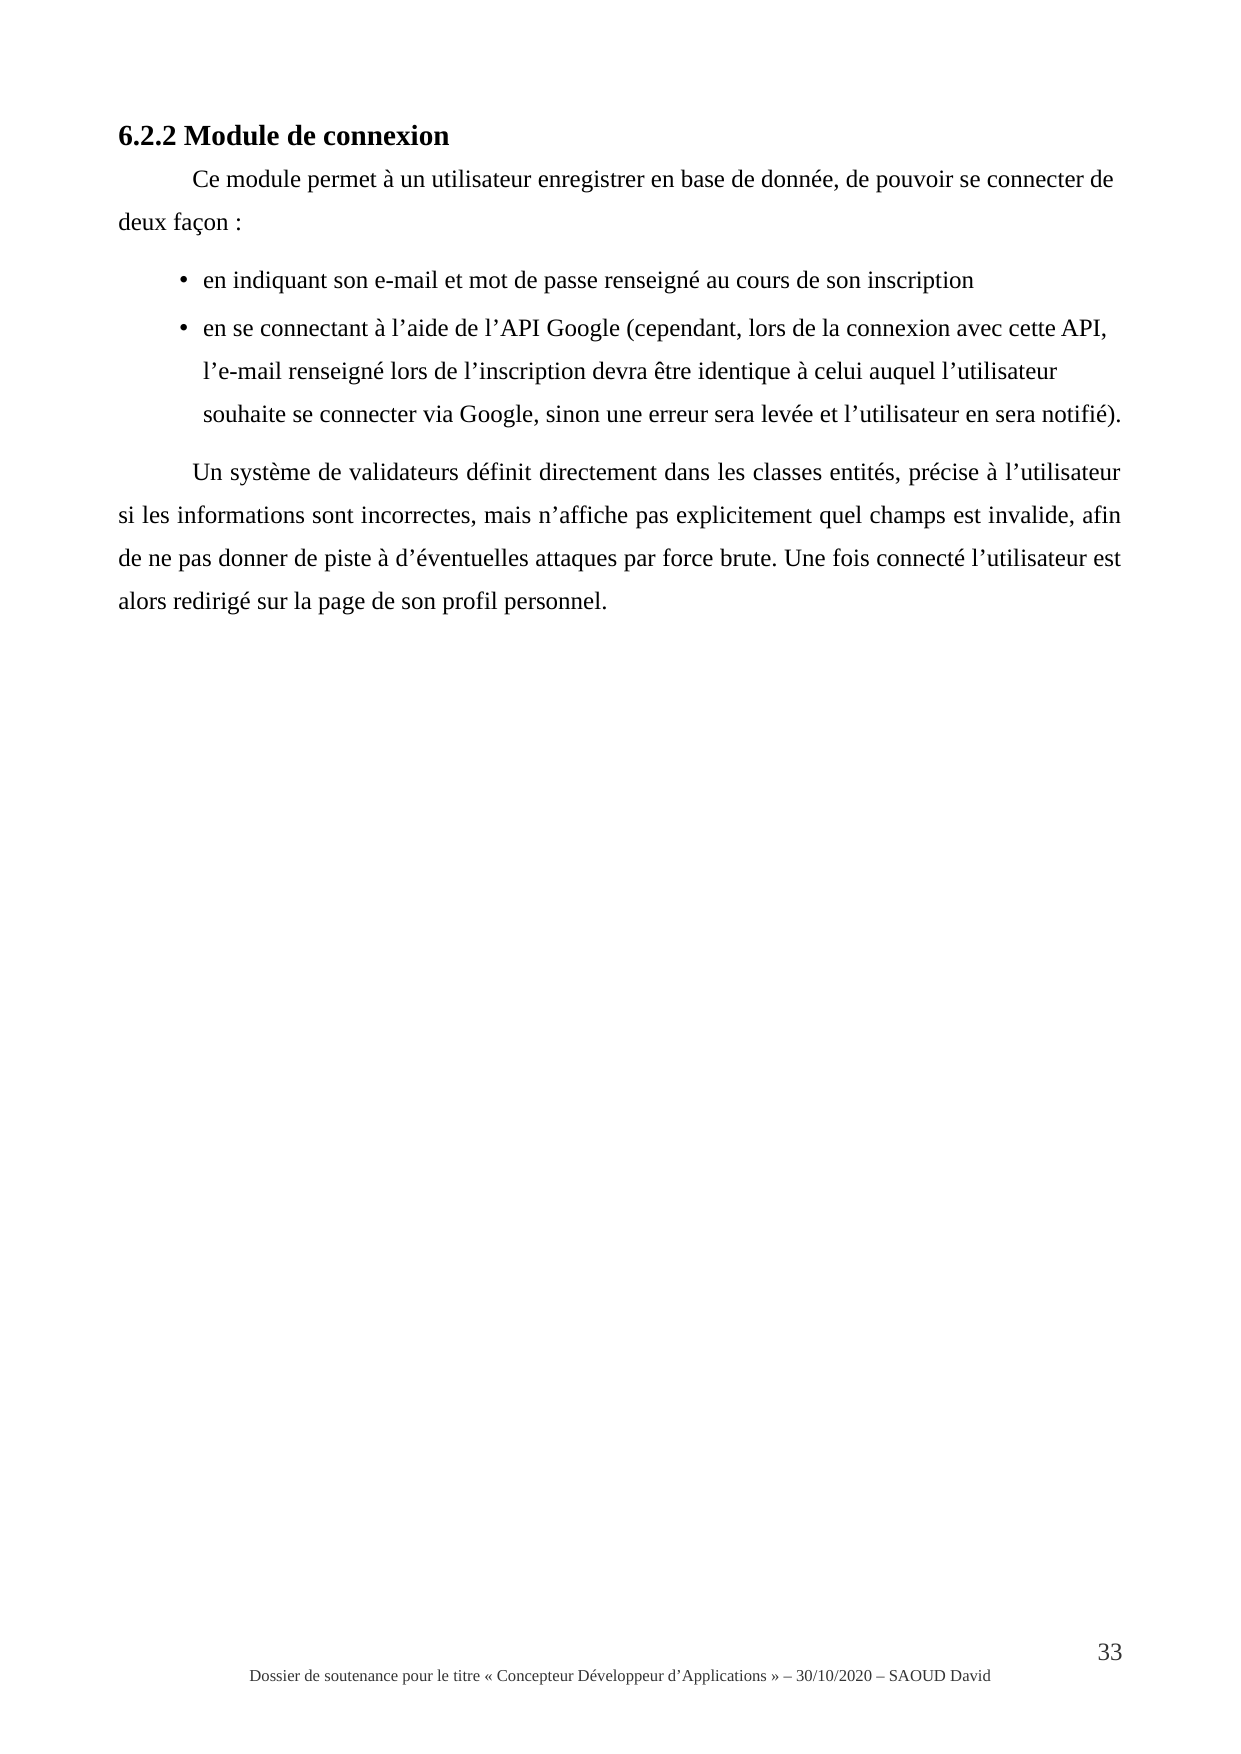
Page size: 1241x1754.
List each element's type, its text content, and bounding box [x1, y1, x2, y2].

text Un système de validateurs définit directement dans les classes entités, précise à l’utilisateur si les informations sont incorrectes, mais n’affiche pas explicitement quel champs est invalide, afin de ne pas donner de piste à d’éventuelles attaques par force brute. Une fois connecté l’utilisateur est alors redirigé sur la page de son profil personnel. [118, 457, 1122, 615]
list en se connectant à l’aide de l’API Google (cependant, lors de la connexion avec cette API, l’e-mail renseigné lors de l’inscription devra être identique à celui auquel l’utilisateur souhaite se connecter via Google, sinon une erreur sera levée et l’utilisateur en sera notifié). [179, 313, 1122, 428]
subtitle 6.2.2 Module de connexion [118, 118, 1122, 152]
text Ce module permet à un utilisateur enregistrer en base de donnée, de pouvoir se connecter de deux façon : [118, 164, 1122, 236]
list en indiquant son e-mail et mot de passe renseigné au cours de son inscription [179, 265, 1122, 294]
